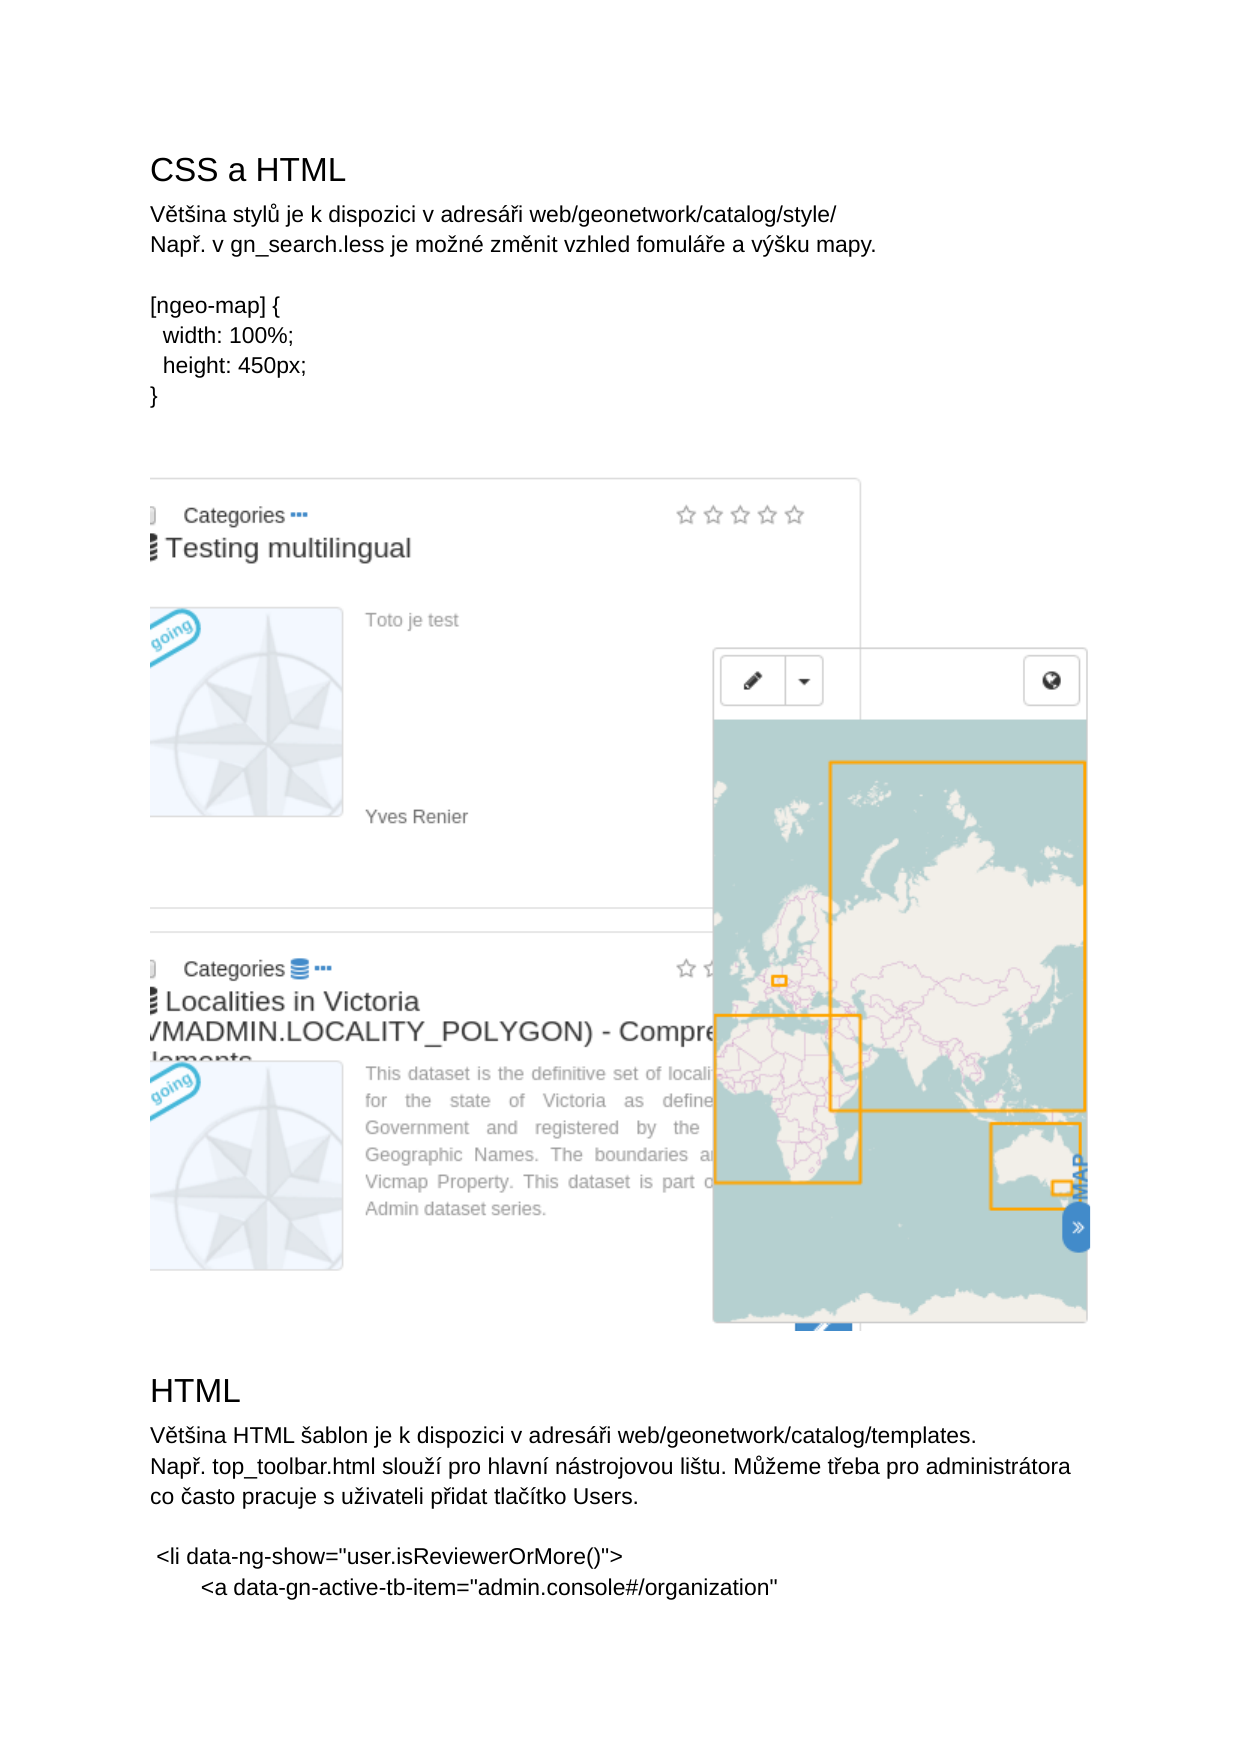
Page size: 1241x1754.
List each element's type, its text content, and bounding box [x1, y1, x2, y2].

text [ngeo-map] { [150, 292, 1090, 318]
text Většina HTML šablon je k dispozici v adresáři web/geonetwork/catalog/templates. [150, 1422, 1090, 1449]
text Většina stylů je k dispozici v adresáři web/geonetwork/catalog/style/ [150, 201, 1090, 227]
picture [150, 442, 1091, 1331]
text height: 450px; [150, 352, 1090, 378]
text } [150, 382, 1090, 408]
text width: 100%; [150, 322, 1090, 348]
text Např. top_toolbar.html slouží pro hlavní nástrojovou lištu. Můžeme třeba pro administrátora co často pracuje s uživateli přidat tlačítko Users. [150, 1453, 1090, 1509]
subtitle CSS a HTML [150, 150, 1090, 188]
subtitle HTML [150, 1371, 1090, 1410]
text <li data-ng-show="user.isReviewerOrMore()"> [150, 1543, 1090, 1569]
text <a data-gn-active-tb-item="admin.console#/organization" [150, 1573, 1090, 1600]
text Např. v gn_search.less je možné změnit vzhled fomuláře a výšku mapy. [150, 231, 1090, 257]
